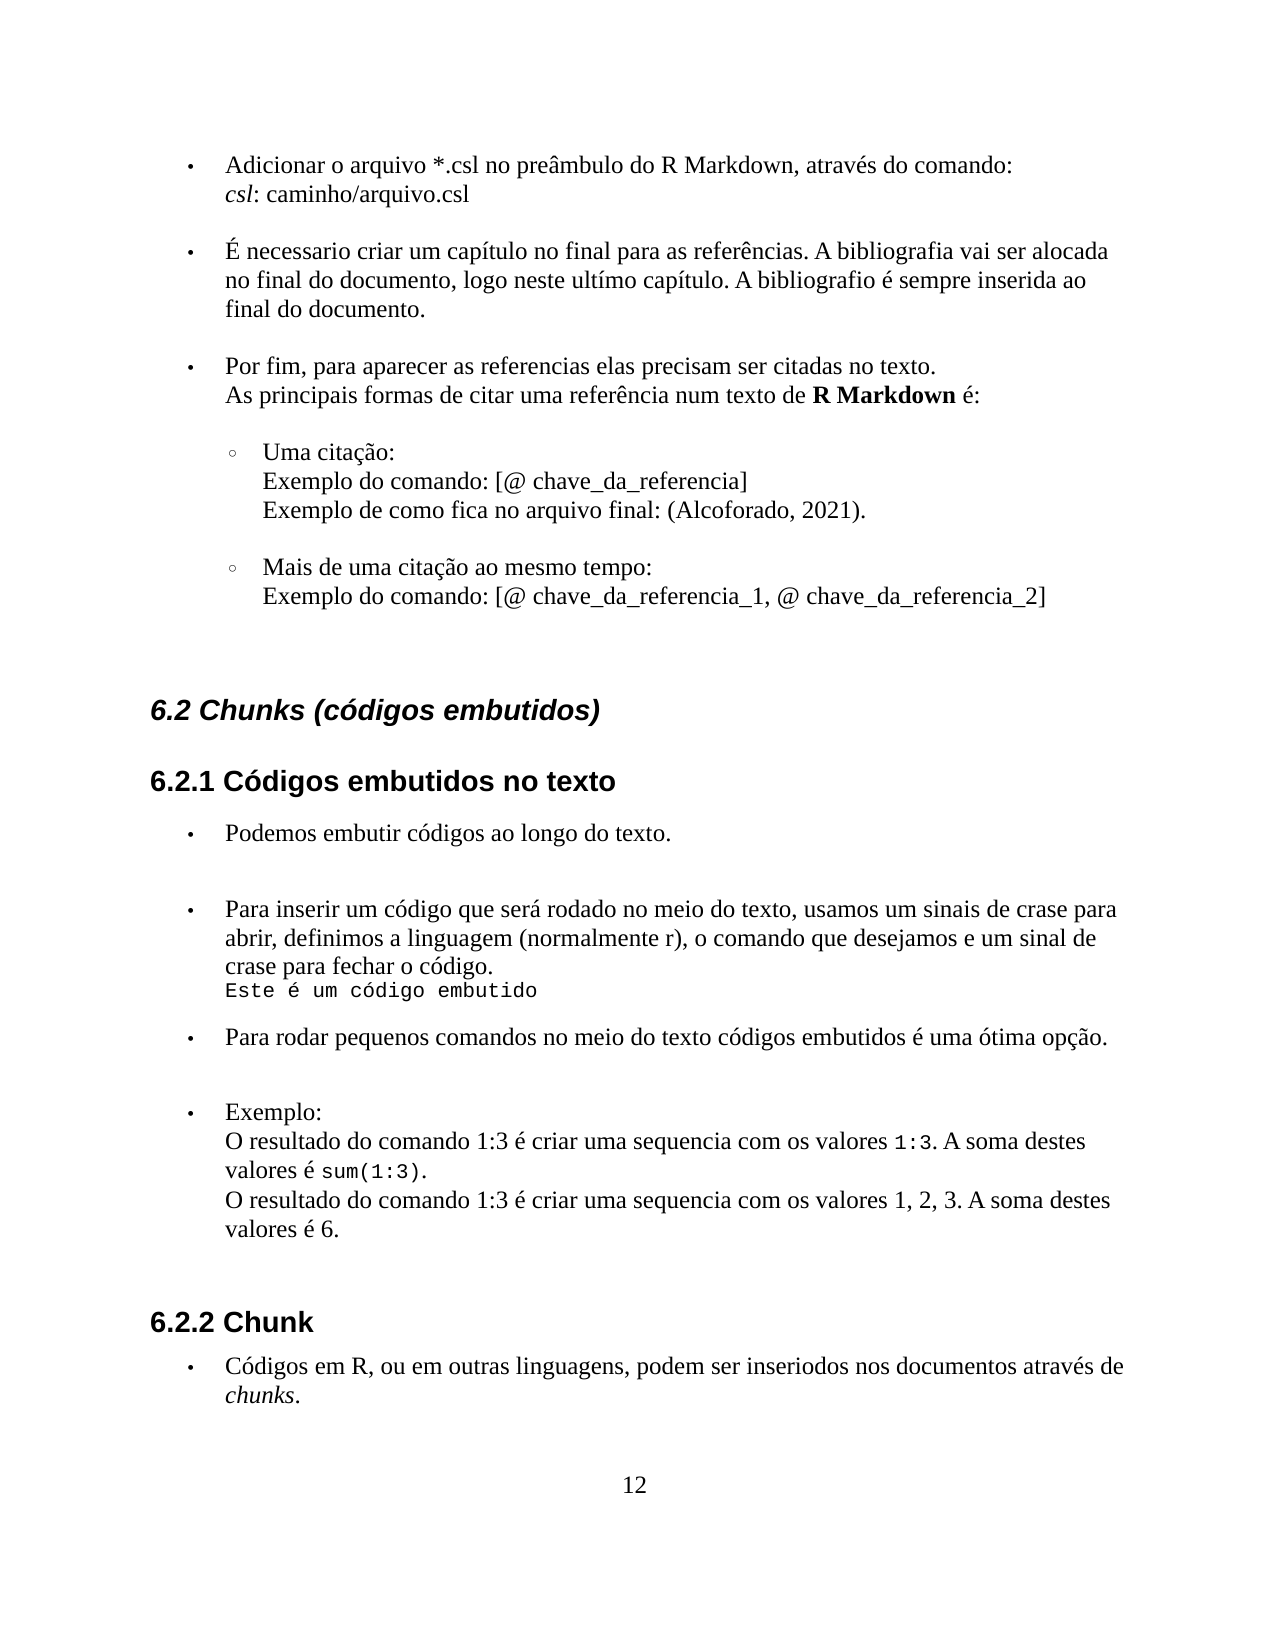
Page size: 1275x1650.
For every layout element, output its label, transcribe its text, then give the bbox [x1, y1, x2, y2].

list Para rodar pequenos comandos no meio do texto códigos embutidos é uma ótima opção. [187, 1022, 1125, 1079]
subtitle 6.2.1 Códigos embutidos no texto [150, 763, 1125, 797]
list Exemplo: O resultado do comando 1:3 é criar uma sequencia com os valores 1:3. A soma destes valores é sum(1:3). O resultado do comando 1:3 é criar uma sequencia com os valores 1, 2, 3. A soma destes valores é 6. [187, 1097, 1125, 1271]
list Podemos embutir códigos ao longo do texto. [187, 818, 1125, 876]
list Para inserir um código que será rodado no meio do texto, usamos um sinais de crase para abrir, definimos a linguagem (normalmente r), o comando que desejamos e um sinal de crase para fechar o código. Este é um código embutido [187, 894, 1125, 1004]
list É necessario criar um capítulo no final para as referências. A bibliografia vai ser alocada no final do documento, logo neste ultímo capítulo. A bibliografio é sempre inserida ao final do documento. [187, 236, 1125, 351]
list Uma citação: Exemplo do comando: [@ chave_da_referencia] Exemplo de como fica no arquivo final: (Alcoforado, 2021). [225, 437, 1125, 552]
list Códigos em R, ou em outras linguagens, podem ser inseriodos nos documentos através de chunks. [187, 1351, 1125, 1438]
subtitle 6.2.2 Chunk [150, 1305, 1125, 1339]
subtitle 6.2 Chunks (códigos embutidos) [150, 692, 1125, 726]
list Adicionar o arquivo *.csl no preâmbulo do R Markdown, através do comando: csl: caminho/arquivo.csl [187, 150, 1125, 236]
list Por fim, para aparecer as referencias elas precisam ser citadas no texto. As principais formas de citar uma referência num texto de R Markdown é: [187, 351, 1125, 437]
list Mais de uma citação ao mesmo tempo: Exemplo do comando: [@ chave_da_referencia_1, @ chave_da_referencia_2] [225, 552, 1125, 639]
